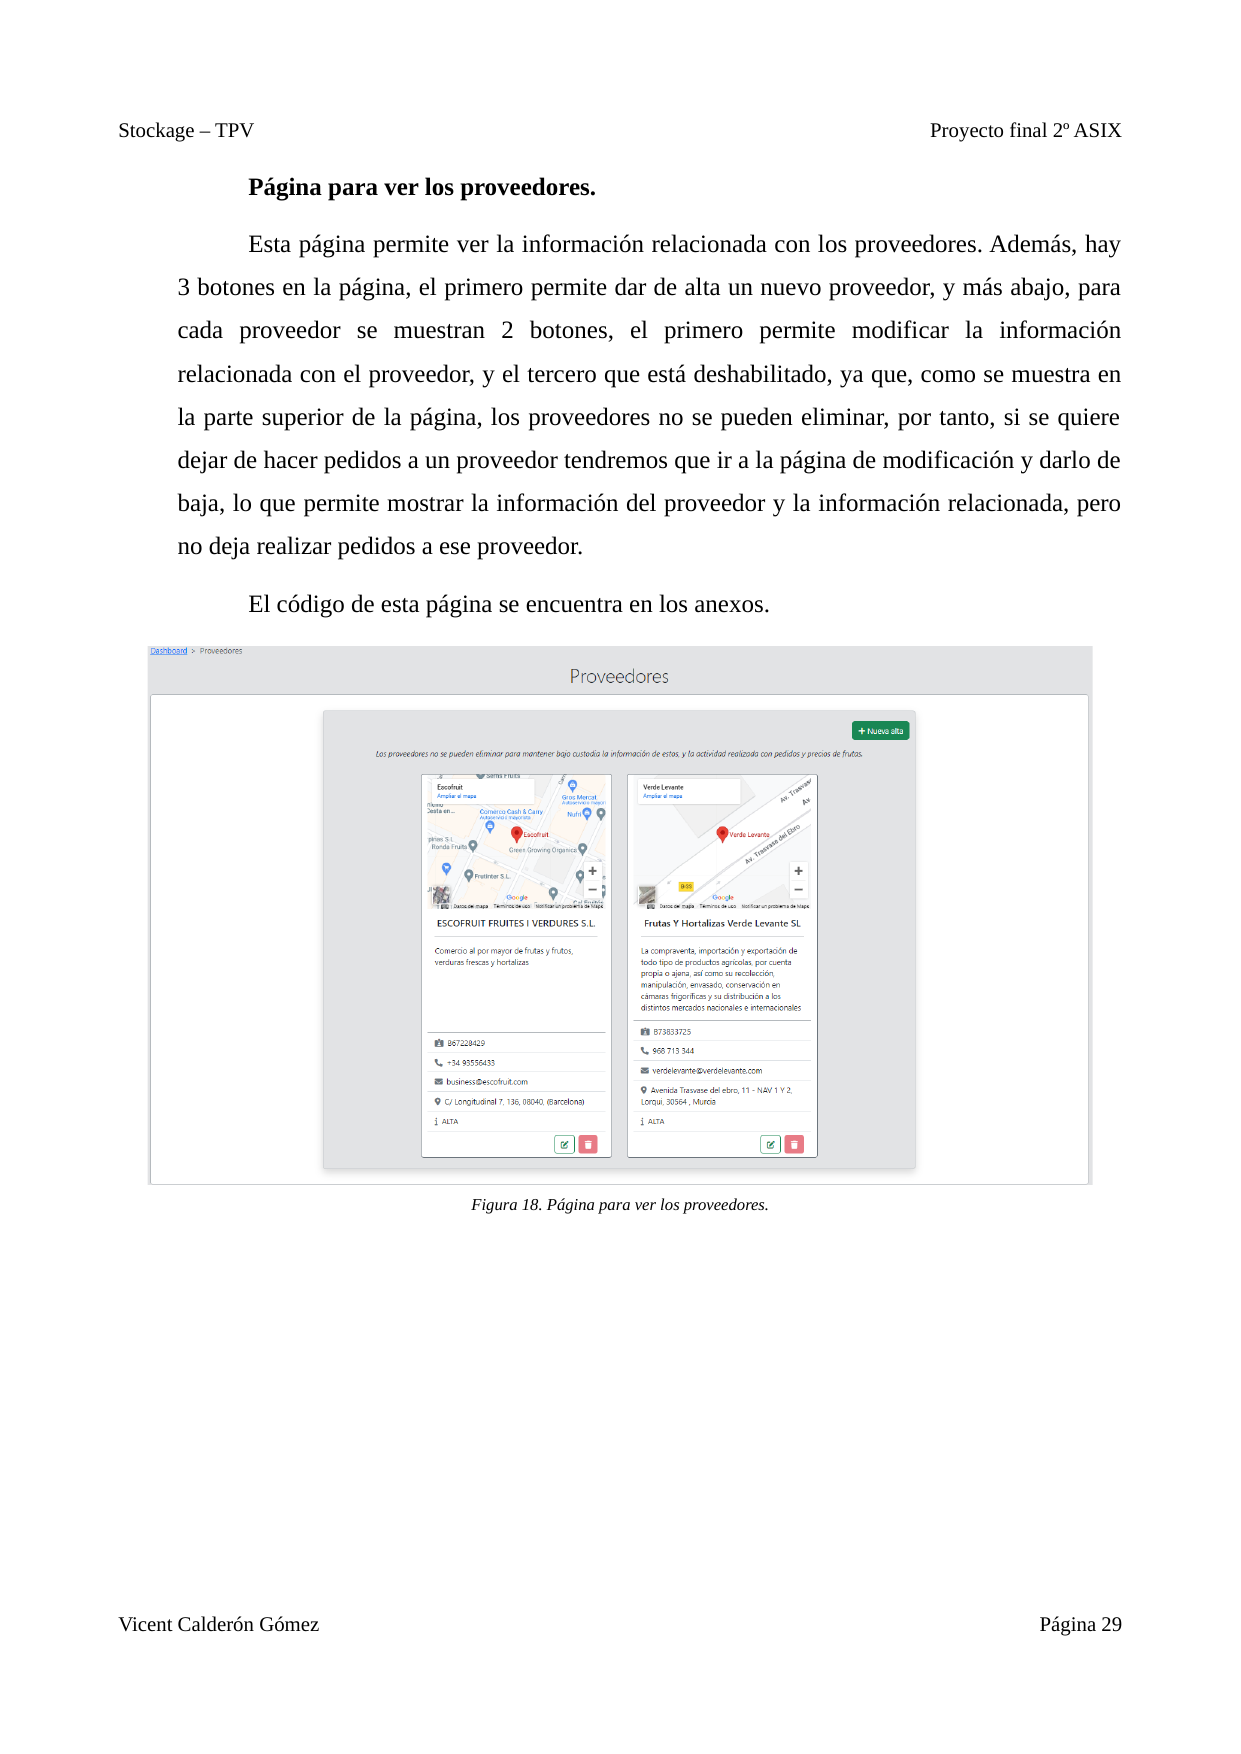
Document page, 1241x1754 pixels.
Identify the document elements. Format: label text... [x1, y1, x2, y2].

text El código de esta página se encuentra en los anexos. [177, 589, 1122, 618]
text Esta página permite ver la información relacionada con los proveedores. Además, hay 3 botones en la página, el primero permite dar de alta un nuevo proveedor, y más abajo, para cada proveedor se muestran 2 botones, el primero permite modificar la información relacionada con el proveedor, y el tercero que está deshabilitado, ya que, como se muestra en la parte superior de la página, los proveedores no se pueden eliminar, por tanto, si se quiere dejar de hacer pedidos a un proveedor tendremos que ir a la página de modificación y darlo de baja, lo que permite mostrar la información del proveedor y la información relacionada, pero no deja realizar pedidos a ese proveedor. [177, 229, 1122, 560]
text Página para ver los proveedores. [177, 172, 1122, 200]
text Figura 18. Página para ver los proveedores. [118, 659, 1122, 1214]
picture [147, 646, 1093, 1185]
